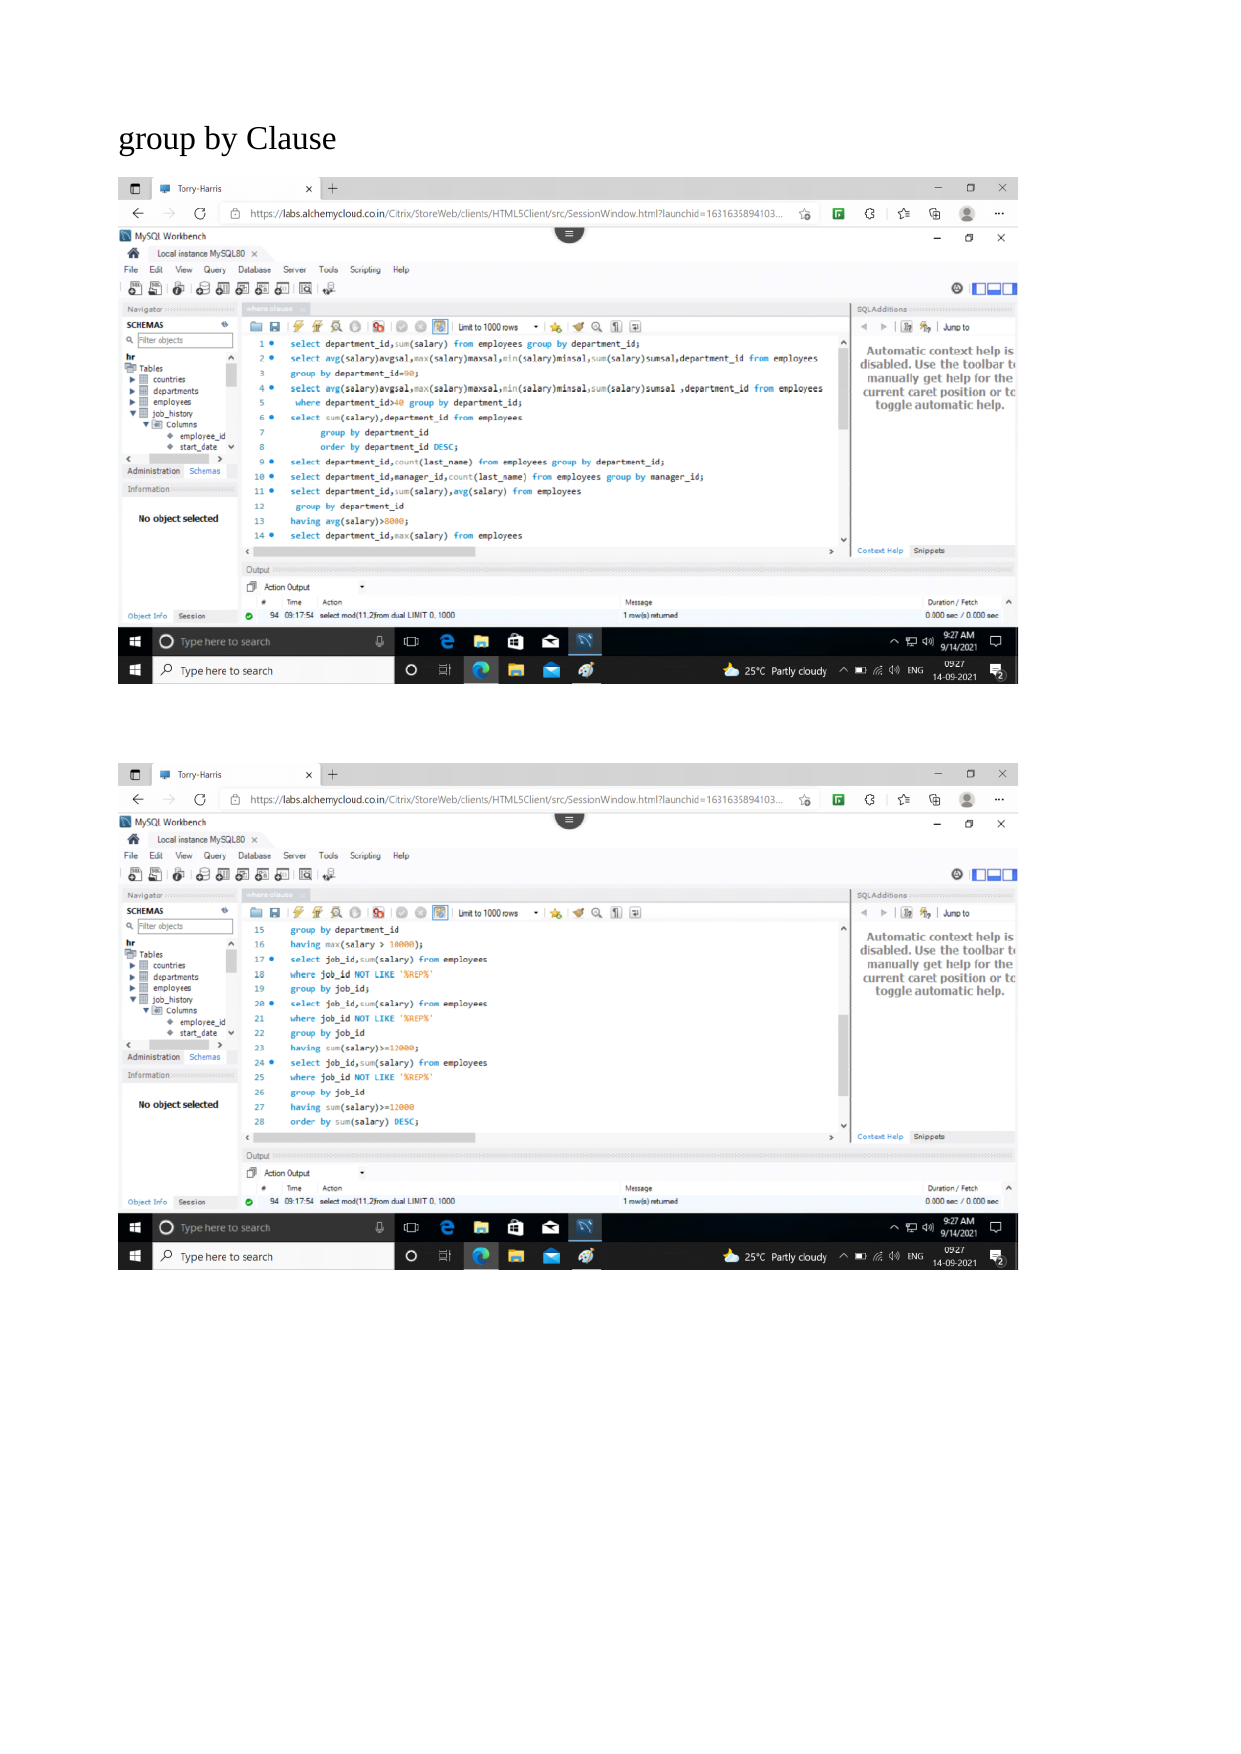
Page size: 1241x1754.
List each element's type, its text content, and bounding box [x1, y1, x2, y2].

text group by Clause [118, 118, 1122, 156]
